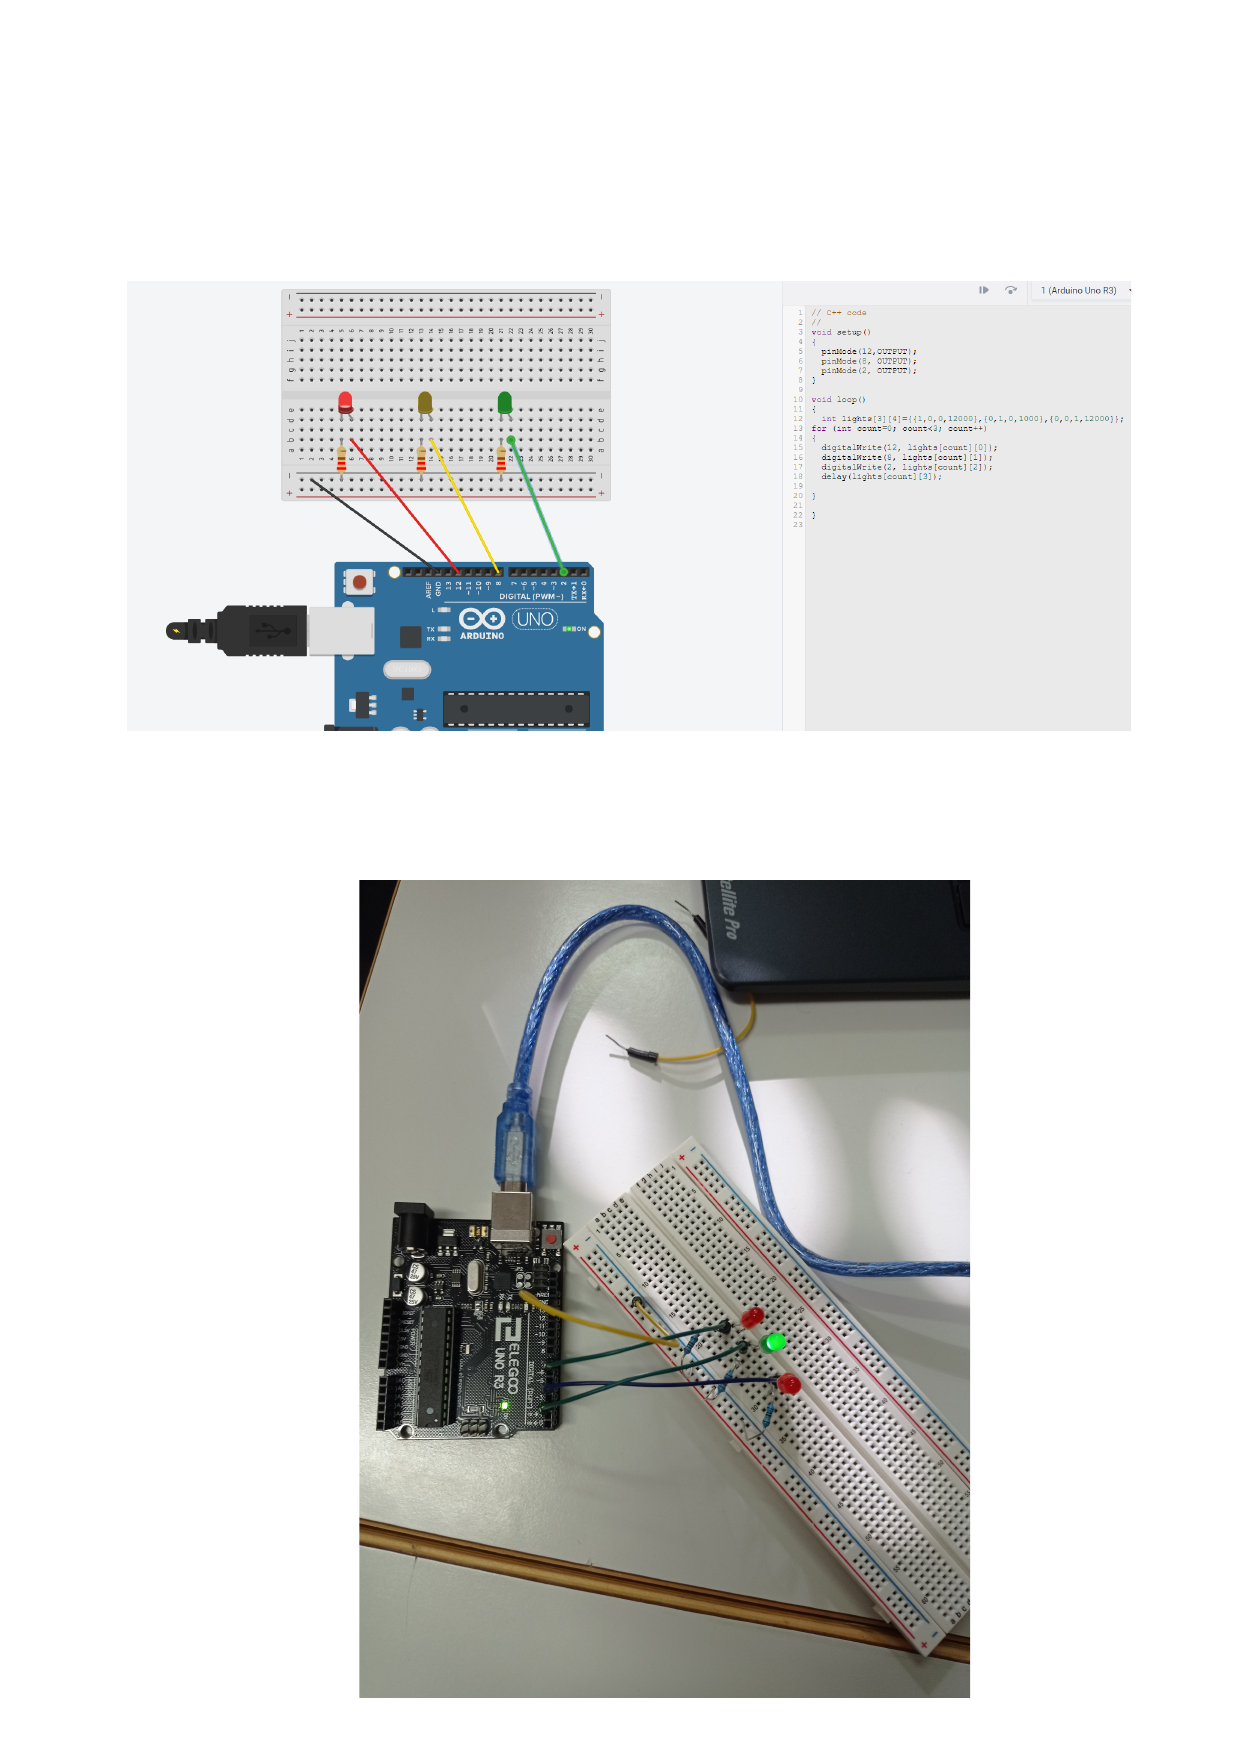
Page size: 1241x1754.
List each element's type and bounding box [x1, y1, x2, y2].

picture [127, 281, 1132, 731]
picture [359, 880, 971, 1698]
